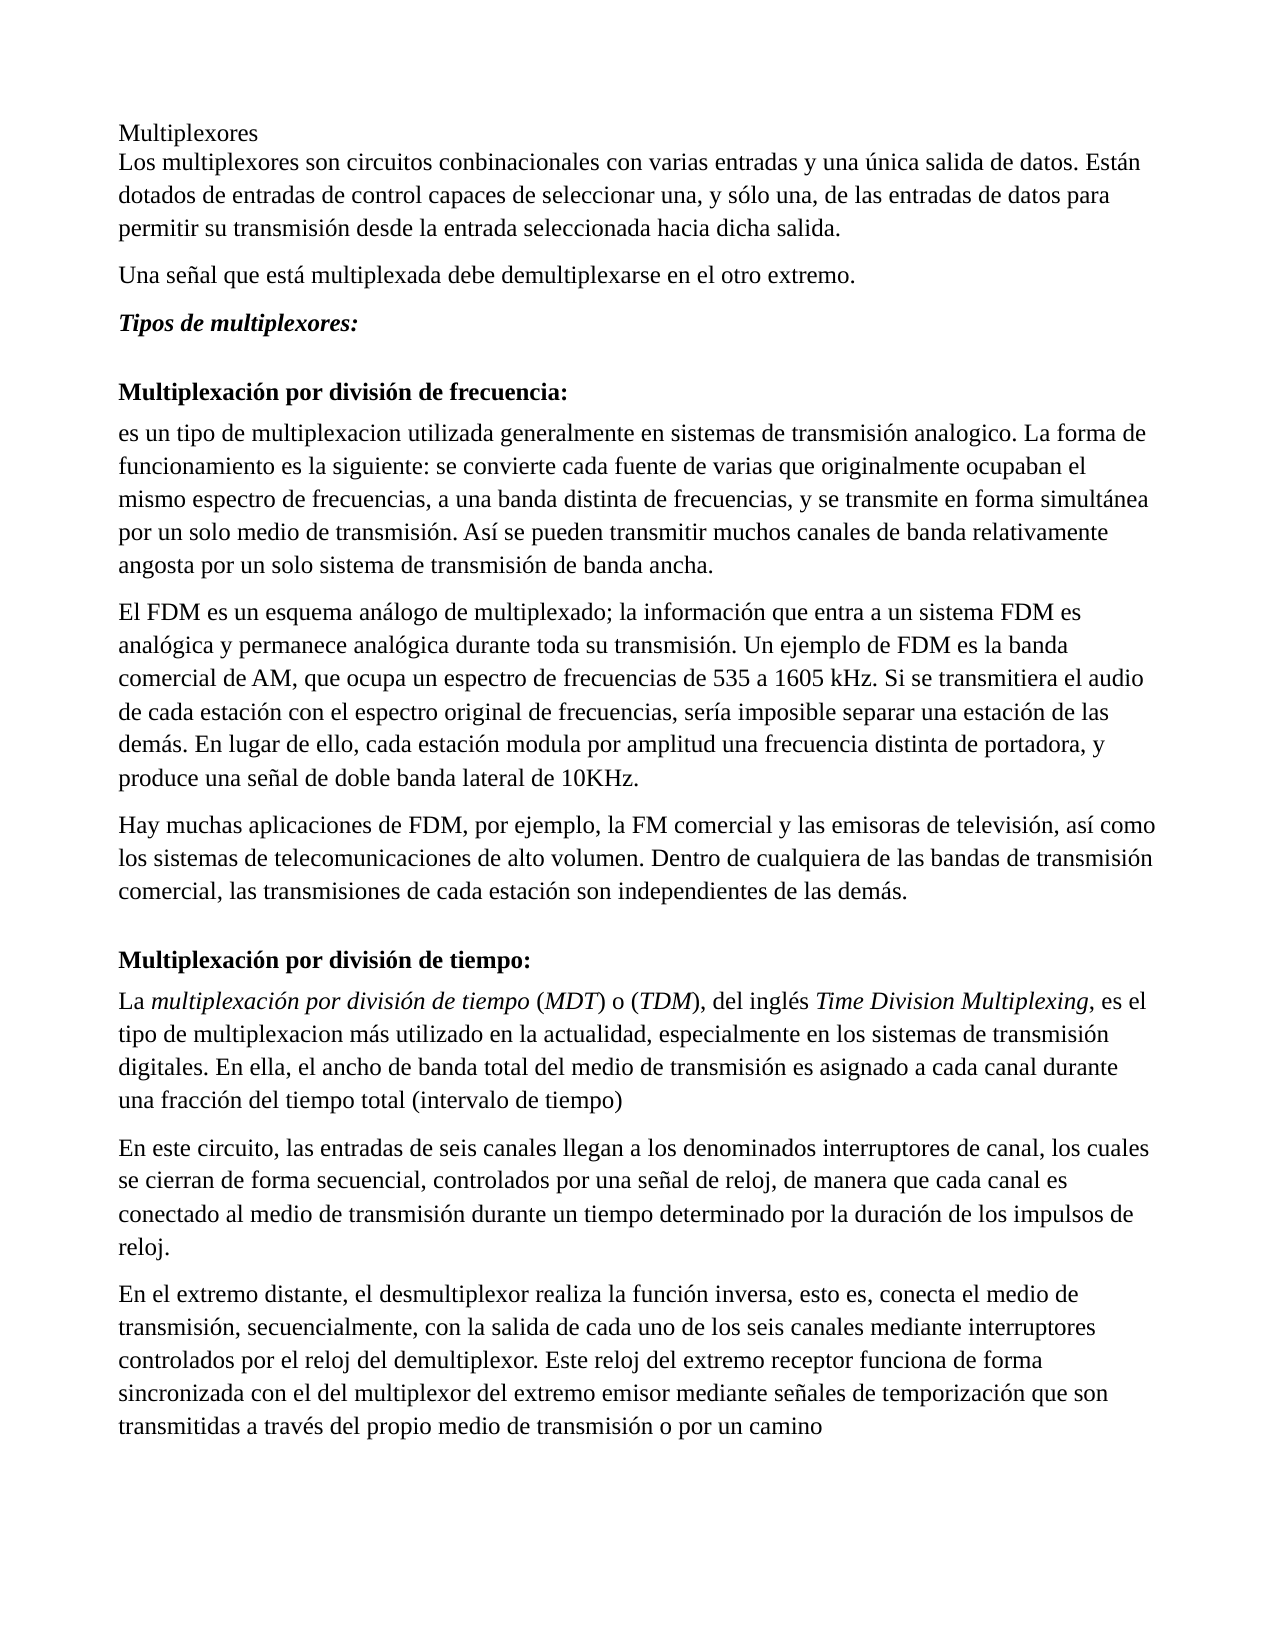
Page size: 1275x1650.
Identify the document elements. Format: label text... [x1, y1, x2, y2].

subtitle Multiplexación por división de tiempo: [118, 945, 1157, 973]
text Multiplexores [118, 118, 1157, 147]
text Tipos de multiplexores: [118, 308, 1157, 337]
text es un tipo de multiplexacion utilizada generalmente en sistemas de transmisión analogico. La forma de funcionamiento es la siguiente: se convierte cada fuente de varias que originalmente ocupaban el mismo espectro de frecuencias, a una banda distinta de frecuencias, y se transmite en forma simultánea por un solo medio de transmisión. Así se pueden transmitir muchos canales de banda relativamente angosta por un solo sistema de transmisión de banda ancha. [118, 418, 1157, 579]
text Una señal que está multiplexada debe demultiplexarse en el otro extremo. [118, 261, 1157, 289]
text Los multiplexores son circuitos conbinacionales con varias entradas y una única salida de datos. Están dotados de entradas de control capaces de seleccionar una, y sólo una, de las entradas de datos para permitir su transmisión desde la entrada seleccionada hacia dicha salida. [118, 147, 1157, 242]
text La multiplexación por división de tiempo (MDT) o (TDM), del inglés Time Division Multiplexing, es el tipo de multiplexacion más utilizado en la actualidad, especialmente en los sistemas de transmisión digitales. En ella, el ancho de banda total del medio de transmisión es asignado a cada canal durante una fracción del tiempo total (intervalo de tiempo) [118, 986, 1157, 1114]
text En el extremo distante, el desmultiplexor realiza la función inversa, esto es, conecta el medio de transmisión, secuencialmente, con la salida de cada uno de los seis canales mediante interruptores controlados por el reloj del demultiplexor. Este reloj del extremo receptor funciona de forma sincronizada con el del multiplexor del extremo emisor mediante señales de temporización que son transmitidas a través del propio medio de transmisión o por un camino [118, 1279, 1157, 1440]
text En este circuito, las entradas de seis canales llegan a los denominados interruptores de canal, los cuales se cierran de forma secuencial, controlados por una señal de reloj, de manera que cada canal es conectado al medio de transmisión durante un tiempo determinado por la duración de los impulsos de reloj. [118, 1133, 1157, 1260]
subtitle Multiplexación por división de frecuencia: [118, 377, 1157, 405]
text El FDM es un esquema análogo de multiplexado; la información que entra a un sistema FDM es analógica y permanece analógica durante toda su transmisión. Un ejemplo de FDM es la banda comercial de AM, que ocupa un espectro de frecuencias de 535 a 1605 kHz. Si se transmitiera el audio de cada estación con el espectro original de frecuencias, sería imposible separar una estación de las demás. En lugar de ello, cada estación modula por amplitud una frecuencia distinta de portadora, y produce una señal de doble banda lateral de 10KHz. [118, 597, 1157, 791]
text Hay muchas aplicaciones de FDM, por ejemplo, la FM comercial y las emisoras de televisión, así como los sistemas de telecomunicaciones de alto volumen. Dentro de cualquiera de las bandas de transmisión comercial, las transmisiones de cada estación son independientes de las demás. [118, 810, 1157, 905]
